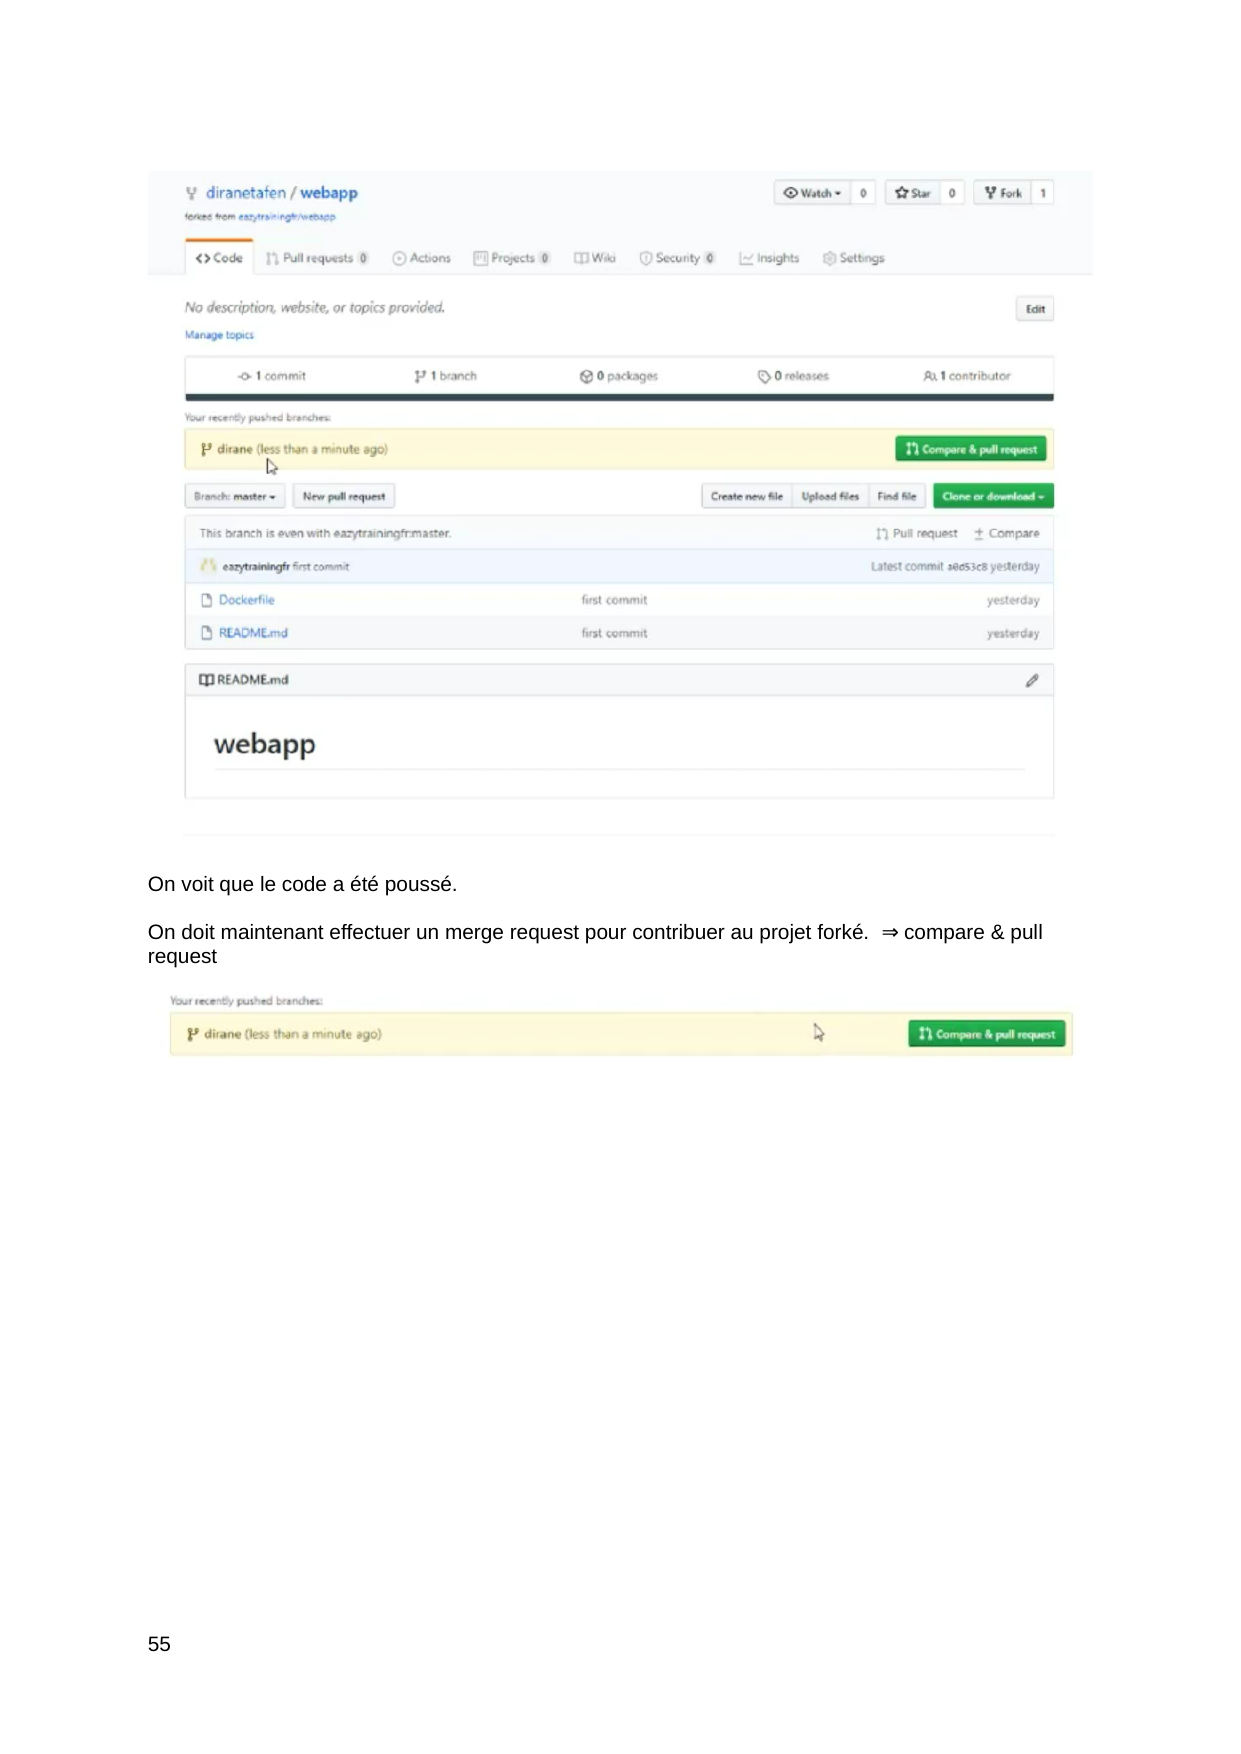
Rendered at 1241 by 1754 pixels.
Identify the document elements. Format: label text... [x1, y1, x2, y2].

picture [147, 171, 1093, 848]
picture [147, 991, 1093, 1062]
text On doit maintenant effectuer un merge request pour contribuer au projet forké. ⇒ compare & pull request [148, 919, 1093, 967]
text On voit que le code a été poussé. [148, 872, 1093, 896]
